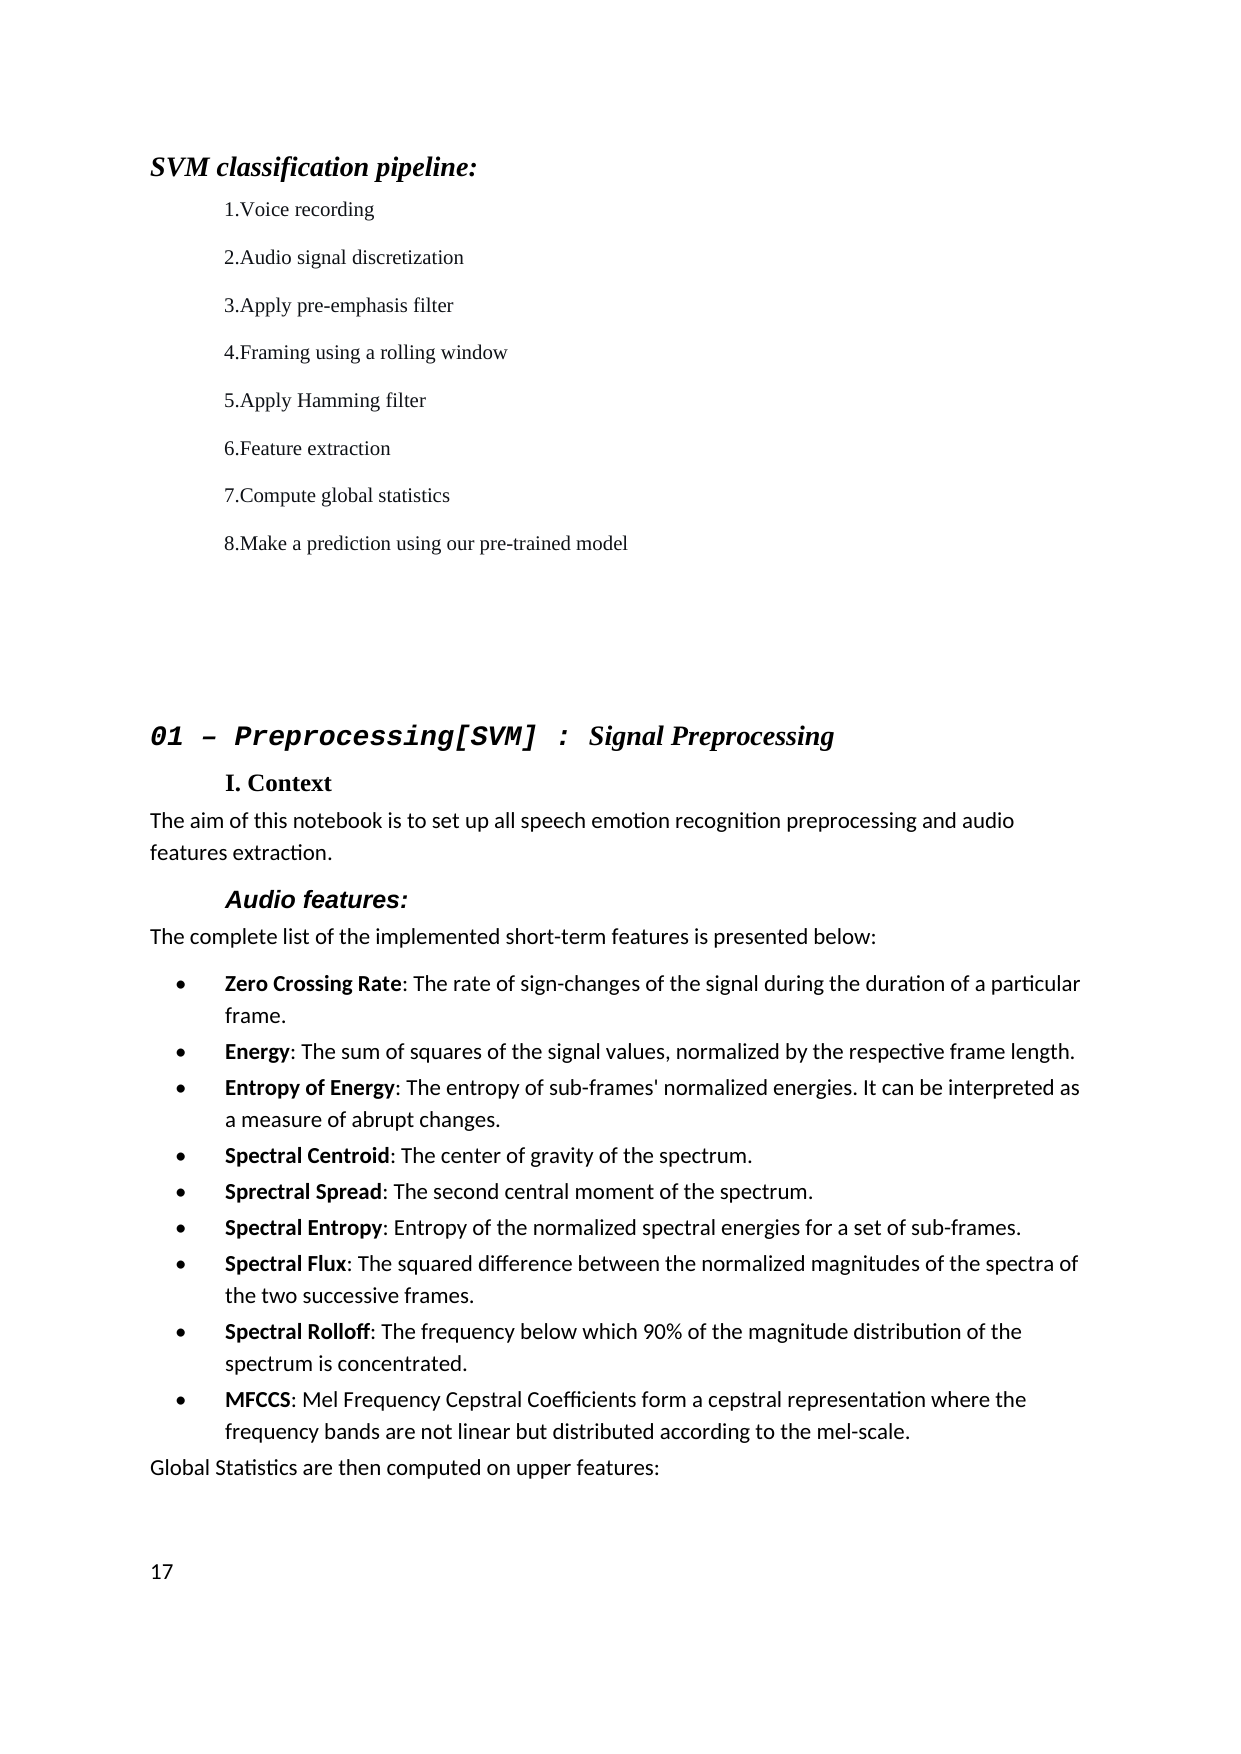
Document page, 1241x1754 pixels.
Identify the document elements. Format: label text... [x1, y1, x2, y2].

list Sprectral Spread: The second central moment of the spectrum. [175, 1177, 1090, 1205]
list Spectral Flux: The squared difference between the normalized magnitudes of the spectra of the two successive frames. [175, 1249, 1090, 1309]
list Energy: The sum of squares of the signal values, normalized by the respective frame length. [175, 1037, 1090, 1065]
list Framing using a rolling window [150, 340, 1090, 364]
subtitle SVM classification pipeline: [150, 150, 1090, 182]
list Zero Crossing Rate: The rate of sign-changes of the signal during the duration of a particular frame. [175, 969, 1090, 1029]
text Global Statistics are then computed on upper features: [150, 1453, 1090, 1481]
list Voice recording [150, 197, 1090, 221]
subtitle I. Context [150, 768, 1090, 797]
list Spectral Rolloff: The frequency below which 90% of the magnitude distribution of the spectrum is concentrated. [175, 1317, 1090, 1377]
list Spectral Centroid: The center of gravity of the spectrum. [175, 1141, 1090, 1169]
subtitle 01 – Preprocessing[SVM] : Signal Preprocessing [150, 718, 1090, 753]
list Compute global statistics [150, 483, 1090, 507]
list Apply pre-emphasis filter [150, 293, 1090, 317]
list Make a prediction using our pre-trained model [150, 531, 1090, 555]
text The complete list of the implemented short-term features is presented below: [150, 922, 1090, 950]
text The aim of this notebook is to set up all speech emotion recognition preprocessing and audio features extraction. [150, 806, 1090, 866]
list Apply Hamming filter [150, 388, 1090, 412]
subtitle Audio features: [150, 885, 1090, 913]
list Audio signal discretization [150, 245, 1090, 269]
list Entropy of Energy: The entropy of sub-frames' normalized energies. It can be interpreted as a measure of abrupt changes. [175, 1073, 1090, 1133]
list MFCCS: Mel Frequency Cepstral Coefficients form a cepstral representation where the frequency bands are not linear but distributed according to the mel-scale. [175, 1385, 1090, 1445]
list Spectral Entropy: Entropy of the normalized spectral energies for a set of sub-frames. [175, 1213, 1090, 1241]
list Feature extraction [150, 435, 1090, 459]
